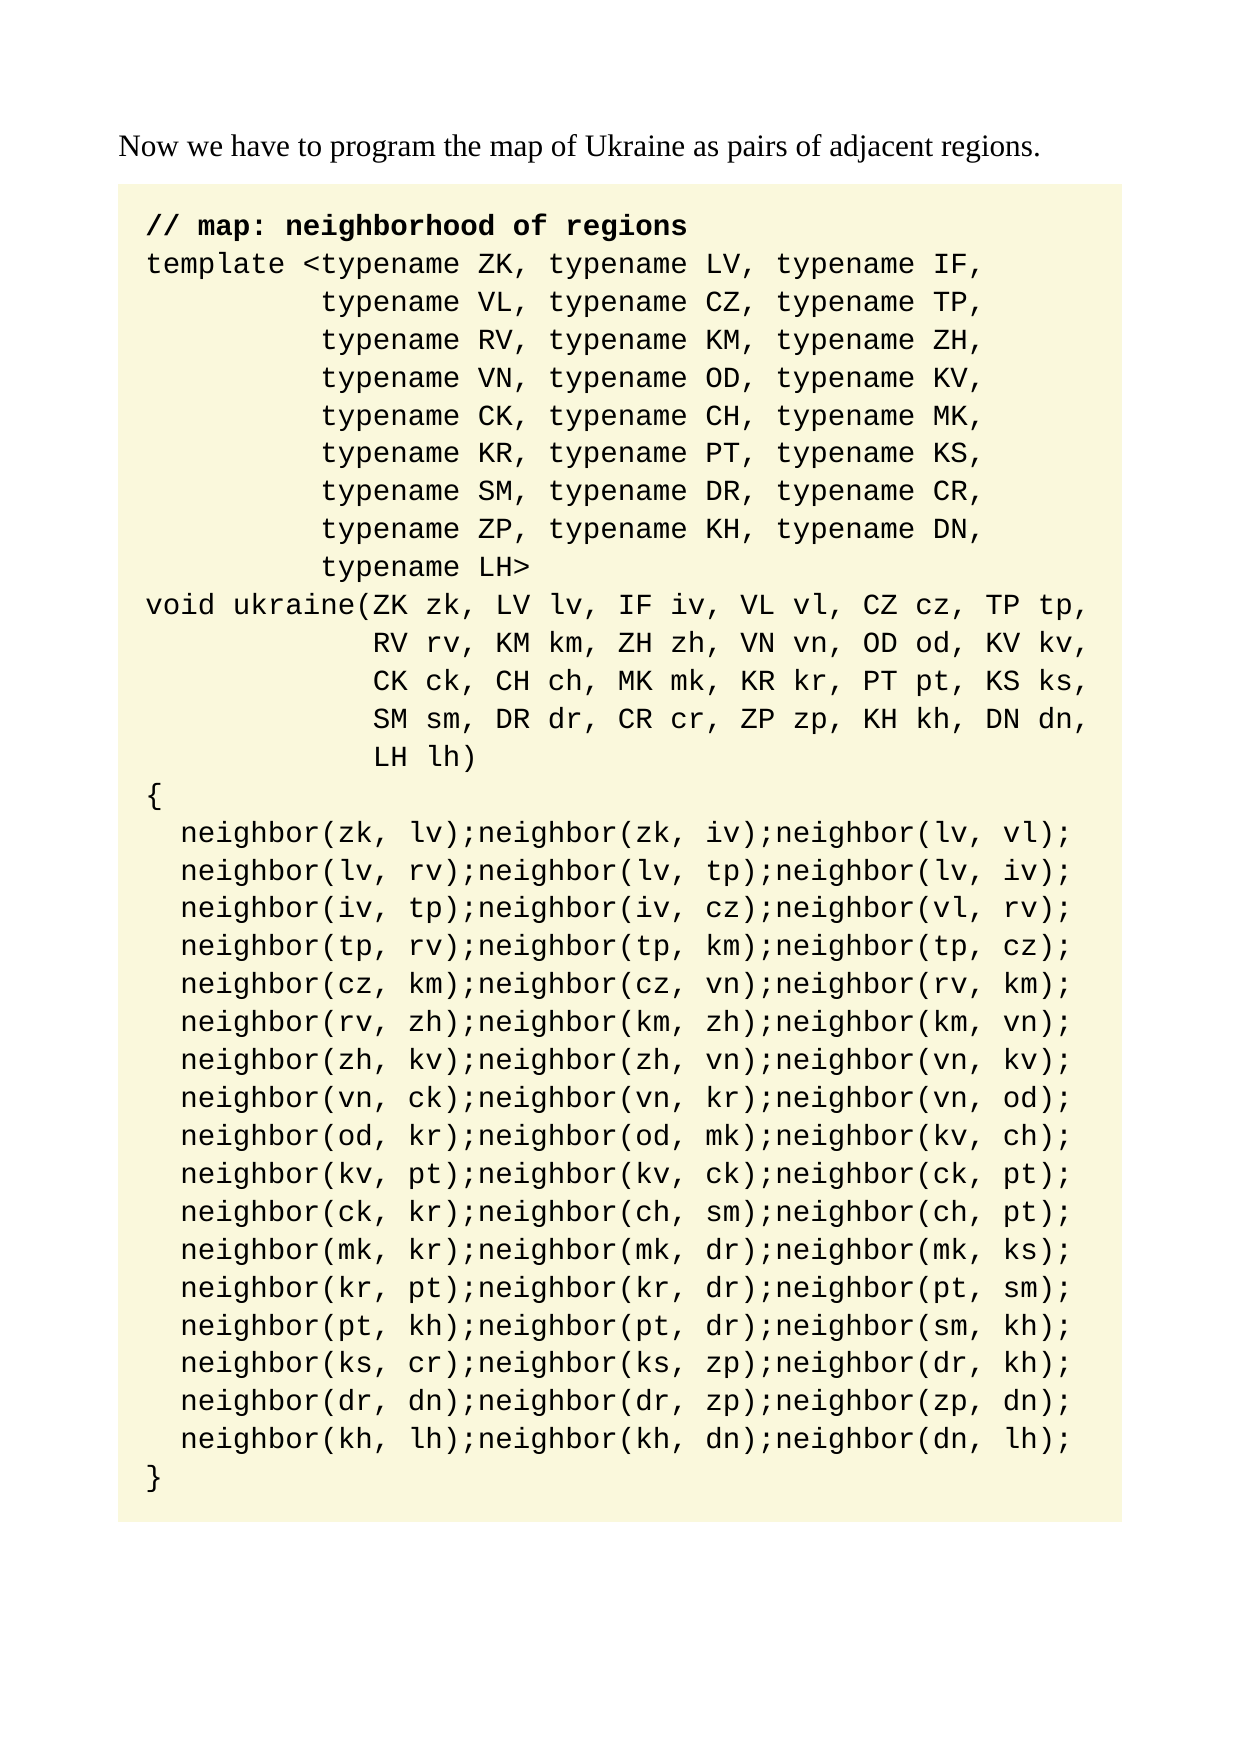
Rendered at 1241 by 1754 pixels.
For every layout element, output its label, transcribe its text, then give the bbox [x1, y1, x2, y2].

text neighbor(od, kr);neighbor(od, mk);neighbor(kv, ch); [118, 1094, 1122, 1132]
text neighbor(vn, ck);neighbor(vn, kr);neighbor(vn, od); [118, 1056, 1122, 1094]
text neighbor(kr, pt);neighbor(kr, dr);neighbor(pt, sm); [118, 1246, 1122, 1284]
text neighbor(rv, zh);neighbor(km, zh);neighbor(km, vn); [118, 980, 1122, 1018]
text neighbor(ck, kr);neighbor(ch, sm);neighbor(ch, pt); [118, 1170, 1122, 1208]
text RV rv, KM km, ZH zh, VN vn, OD od, KV kv, [118, 601, 1122, 639]
text } [118, 1435, 1122, 1522]
text neighbor(dr, dn);neighbor(dr, zp);neighbor(zp, dn); [118, 1359, 1122, 1397]
text neighbor(pt, kh);neighbor(pt, dr);neighbor(sm, kh); [118, 1284, 1122, 1322]
text typename VL, typename CZ, typename TP, [118, 260, 1122, 298]
text LH lh) [118, 715, 1122, 753]
text typename SM, typename DR, typename CR, [118, 449, 1122, 487]
text template <typename ZK, typename LV, typename IF, [118, 222, 1122, 260]
text neighbor(cz, km);neighbor(cz, vn);neighbor(rv, km); [118, 942, 1122, 980]
text typename CK, typename CH, typename MK, [118, 374, 1122, 412]
text CK ck, CH ch, MK mk, KR kr, PT pt, KS ks, [118, 639, 1122, 677]
text void ukraine(ZK zk, LV lv, IF iv, VL vl, CZ cz, TP tp, [118, 563, 1122, 601]
text typename LH> [118, 525, 1122, 563]
text neighbor(kh, lh);neighbor(kh, dn);neighbor(dn, lh); [118, 1397, 1122, 1435]
text neighbor(tp, rv);neighbor(tp, km);neighbor(tp, cz); [118, 904, 1122, 942]
text { [118, 753, 1122, 791]
text typename RV, typename KM, typename ZH, [118, 298, 1122, 336]
text // map: neighborhood of regions [118, 184, 1122, 222]
text neighbor(lv, rv);neighbor(lv, tp);neighbor(lv, iv); [118, 829, 1122, 867]
text neighbor(zk, lv);neighbor(zk, iv);neighbor(lv, vl); [118, 791, 1122, 829]
text neighbor(mk, kr);neighbor(mk, dr);neighbor(mk, ks); [118, 1208, 1122, 1246]
text SM sm, DR dr, CR cr, ZP zp, KH kh, DN dn, [118, 677, 1122, 715]
text typename KR, typename PT, typename KS, [118, 412, 1122, 449]
text neighbor(zh, kv);neighbor(zh, vn);neighbor(vn, kv); [118, 1018, 1122, 1056]
text typename VN, typename OD, typename KV, [118, 336, 1122, 374]
text typename ZP, typename KH, typename DN, [118, 487, 1122, 525]
text neighbor(kv, pt);neighbor(kv, ck);neighbor(ck, pt); [118, 1132, 1122, 1170]
text neighbor(ks, cr);neighbor(ks, zp);neighbor(dr, kh); [118, 1322, 1122, 1359]
text Now we have to program the map of Ukraine as pairs of adjacent regions. [118, 118, 1122, 166]
text neighbor(iv, tp);neighbor(iv, cz);neighbor(vl, rv); [118, 867, 1122, 904]
